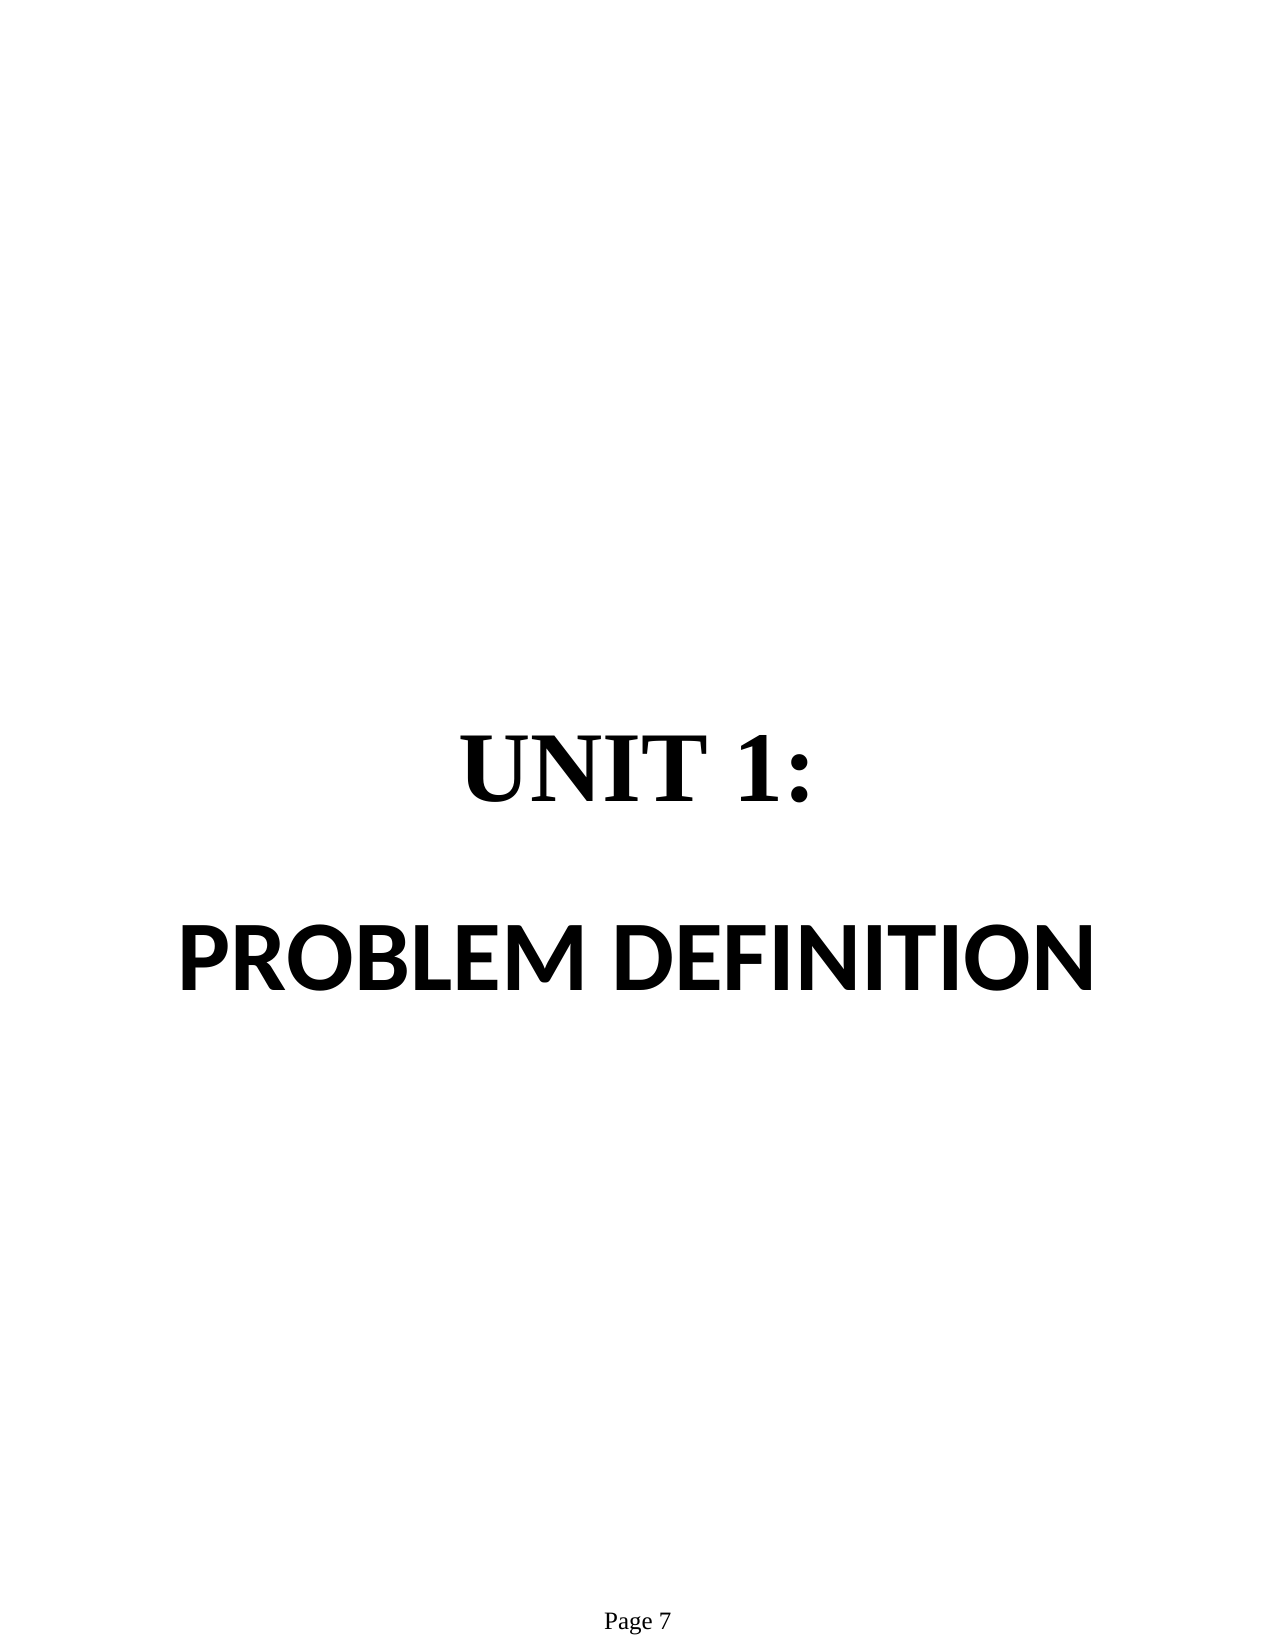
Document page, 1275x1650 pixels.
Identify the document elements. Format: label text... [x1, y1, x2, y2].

subtitle PROBLEM DEFINITION [135, 893, 1140, 1016]
subtitle UNIT 1: [135, 708, 1140, 823]
